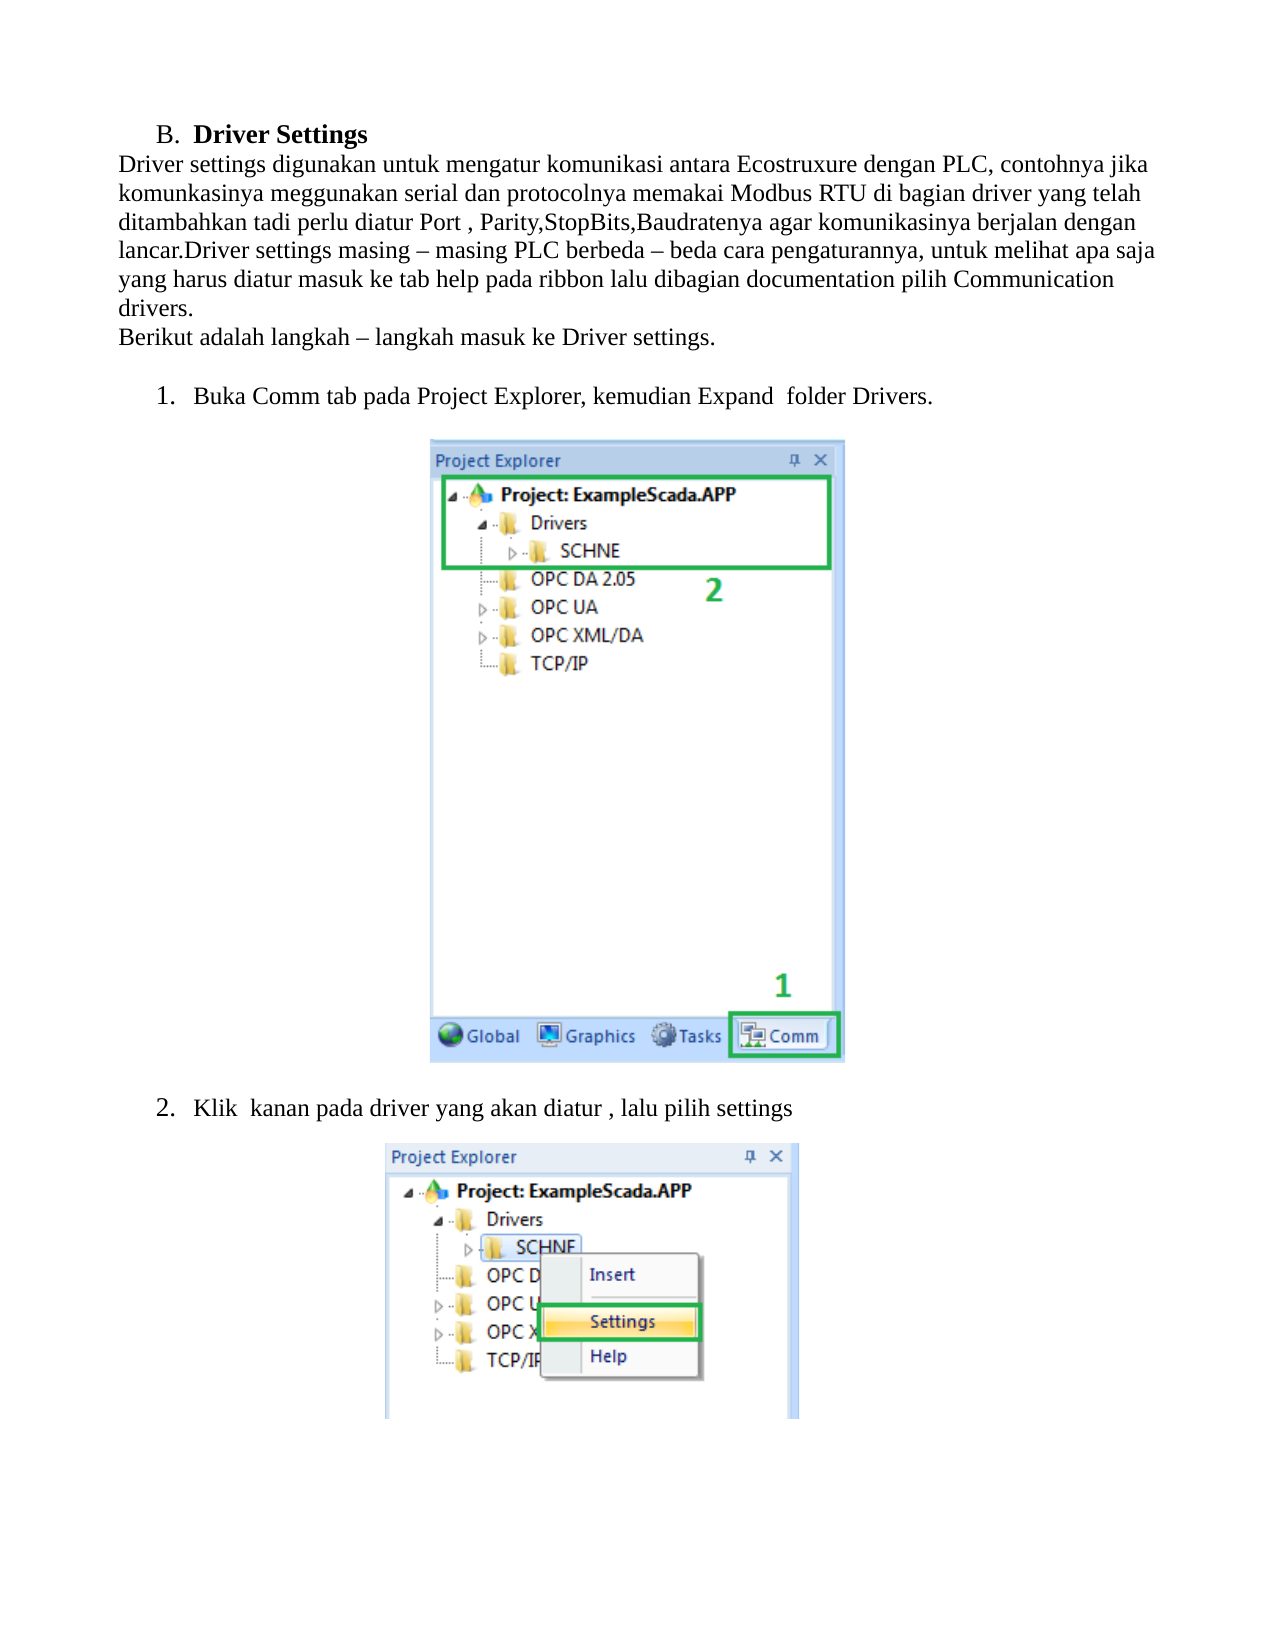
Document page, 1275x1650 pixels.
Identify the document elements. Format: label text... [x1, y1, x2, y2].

list Klik kanan pada driver yang akan diatur , lalu pilih settings [156, 1091, 1157, 1123]
text Driver settings digunakan untuk mengatur komunikasi antara Ecostruxure dengan PLC, contohnya jika komunkasinya meggunakan serial dan protocolnya memakai Modbus RTU di bagian driver yang telah ditambahkan tadi perlu diatur Port , Parity,StopBits,Baudratenya agar komunikasinya berjalan dengan lancar.Driver settings masing – masing PLC berbeda – beda cara pengaturannya, untuk melihat apa saja yang harus diatur masuk ke tab help pada ribbon lalu dibagian documentation pilih Communication drivers. [118, 149, 1157, 322]
picture [385, 1143, 800, 1419]
list Buka Comm tab pada Project Explorer, kemudian Expand folder Drivers. [156, 379, 1157, 410]
picture [429, 439, 846, 1063]
list Driver Settings [156, 118, 1157, 149]
text Berikut adalah langkah – langkah masuk ke Driver settings. [118, 322, 1157, 351]
